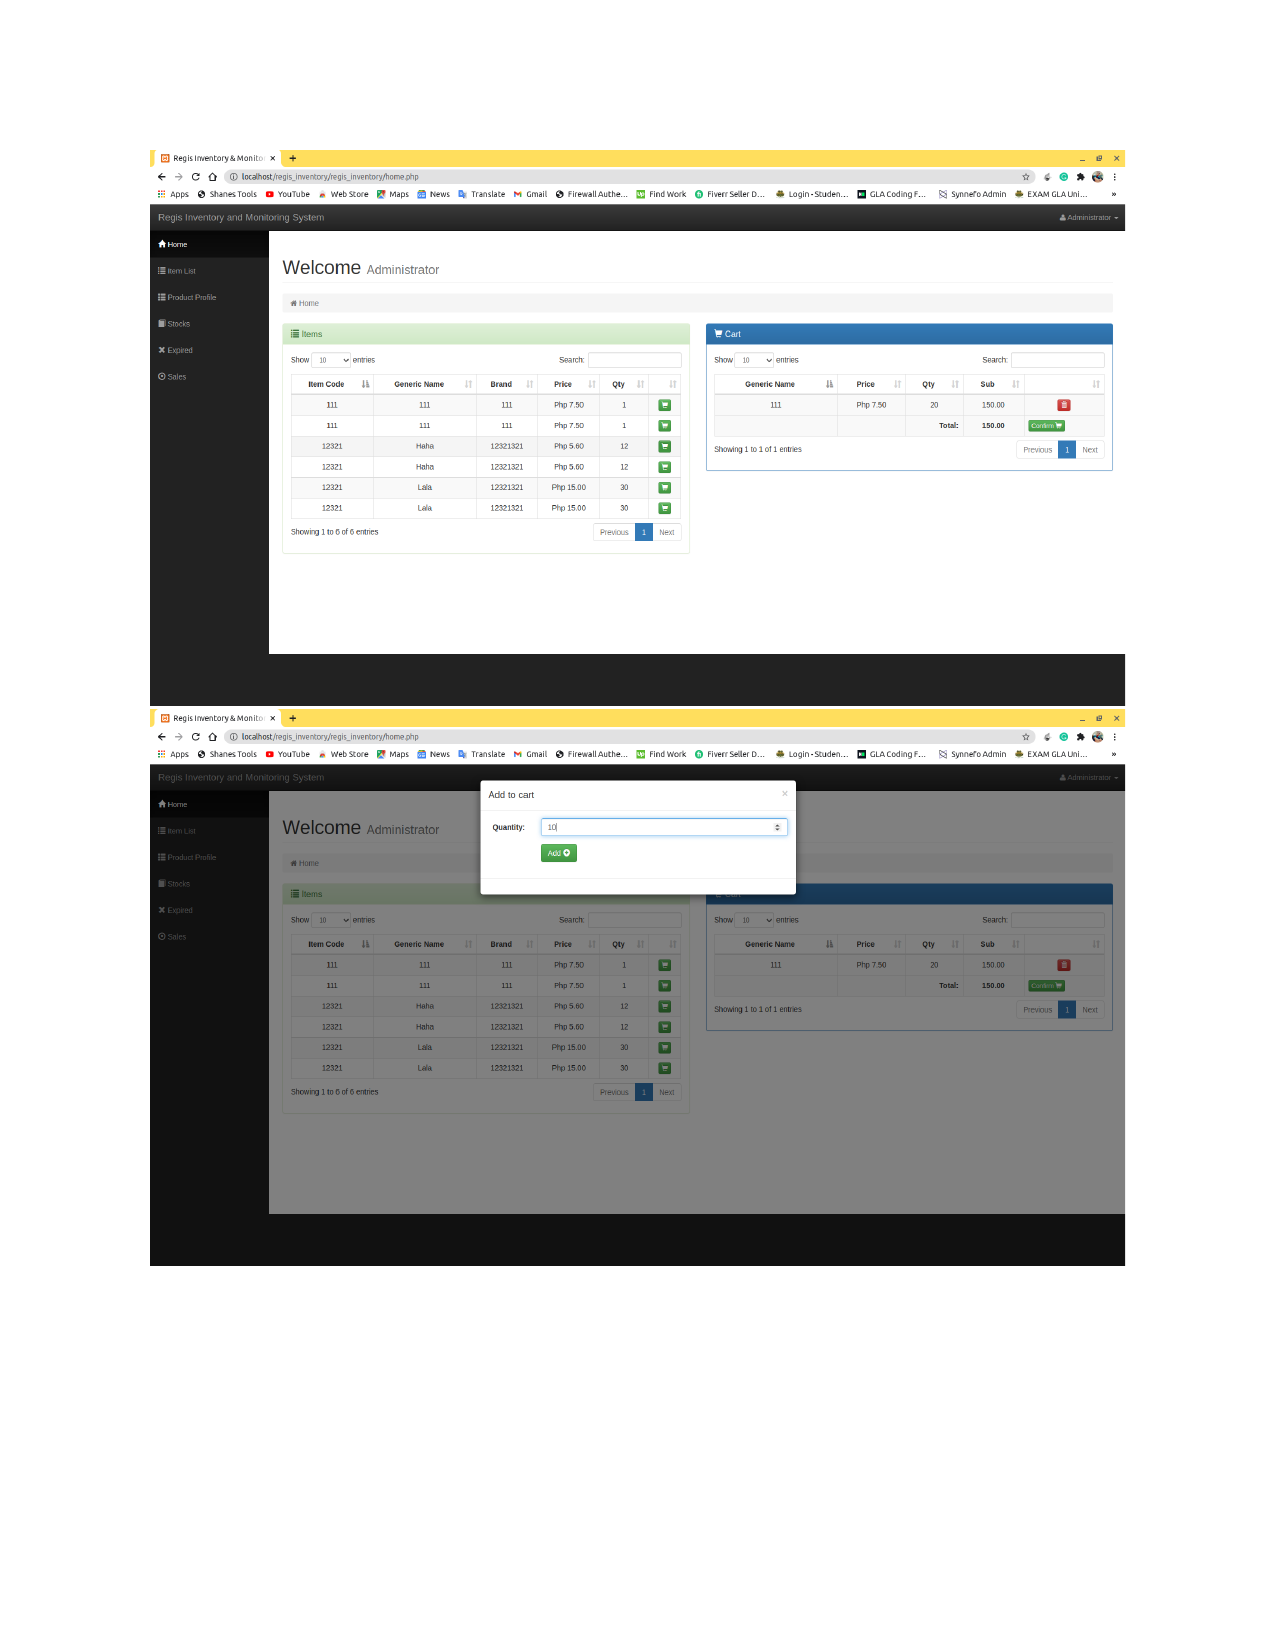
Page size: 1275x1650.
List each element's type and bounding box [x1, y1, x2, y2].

picture [150, 709, 1125, 1266]
picture [150, 150, 1125, 706]
